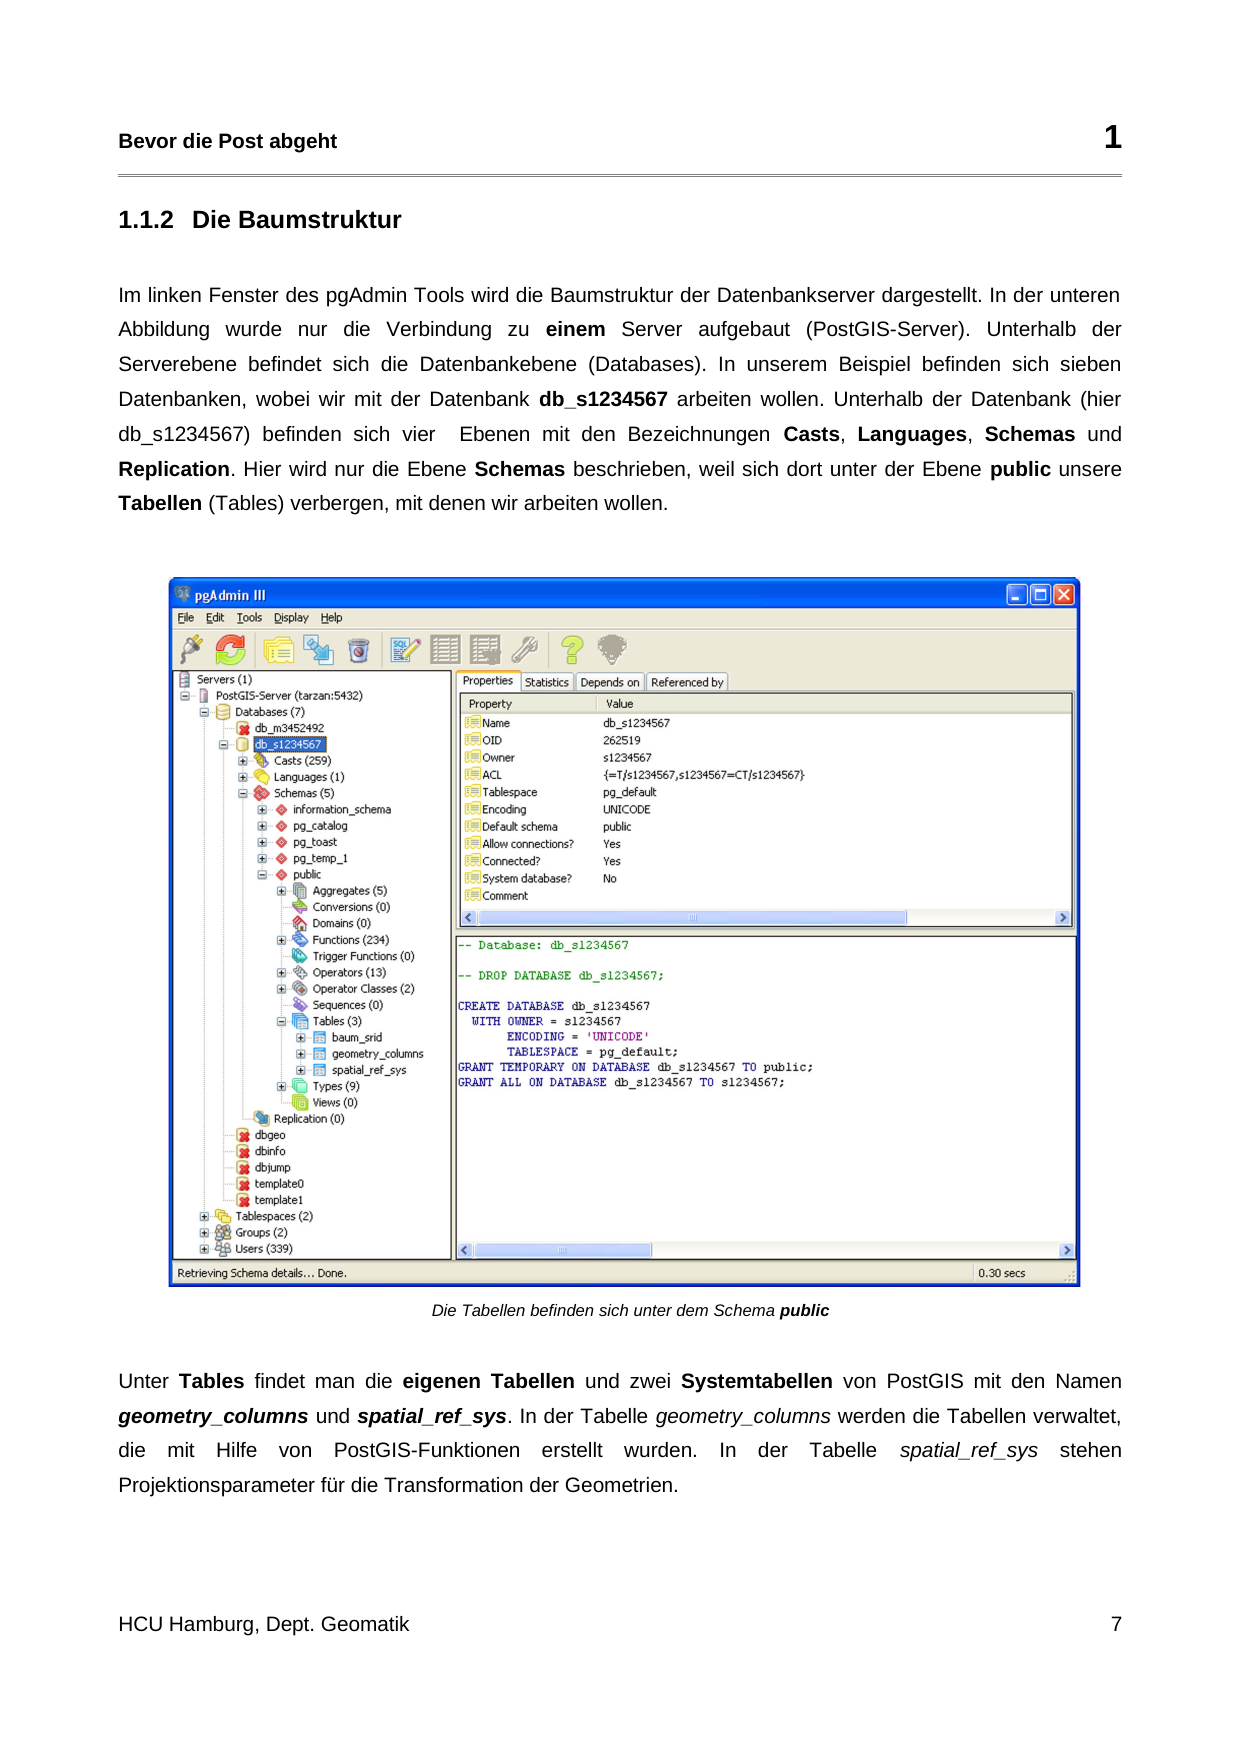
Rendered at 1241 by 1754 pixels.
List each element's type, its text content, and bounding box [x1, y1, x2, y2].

text Im linken Fenster des pgAdmin Tools wird die Baumstruktur der Datenbankserver dargestellt. In der unteren Abbildung wurde nur die Verbindung zu einem Server aufgebaut (PostGIS-Server). Unterhalb der Serverebene befindet sich die Datenbankebene (Databases). In unserem Beispiel befinden sich sieben Datenbanken, wobei wir mit der Datenbank db_s1234567 arbeiten wollen. Unterhalb der Datenbank (hier db_s1234567) befinden sich vier Ebenen mit den Bezeichnungen Casts, Languages, Schemas und Replication. Hier wird nur die Ebene Schemas beschrieben, weil sich dort unter der Ebene public unsere Tabellen (Tables) verbergen, mit denen wir arbeiten wollen. [118, 283, 1122, 515]
text Die Tabellen befinden sich unter dem Schema public [118, 563, 1122, 1321]
subtitle Die Baumstruktur [118, 206, 1122, 234]
picture [168, 577, 1081, 1287]
text Unter Tables findet man die eigenen Tabellen und zwei Systemtabellen von PostGIS mit den Namen geometry_columns und spatial_ref_sys. In der Tabelle geometry_columns werden die Tabellen verwaltet, die mit Hilfe von PostGIS-Funktionen erstellt wurden. In der Tabelle spatial_ref_sys stehen Projektionsparameter für die Transformation der Geometrien. [118, 1369, 1122, 1497]
